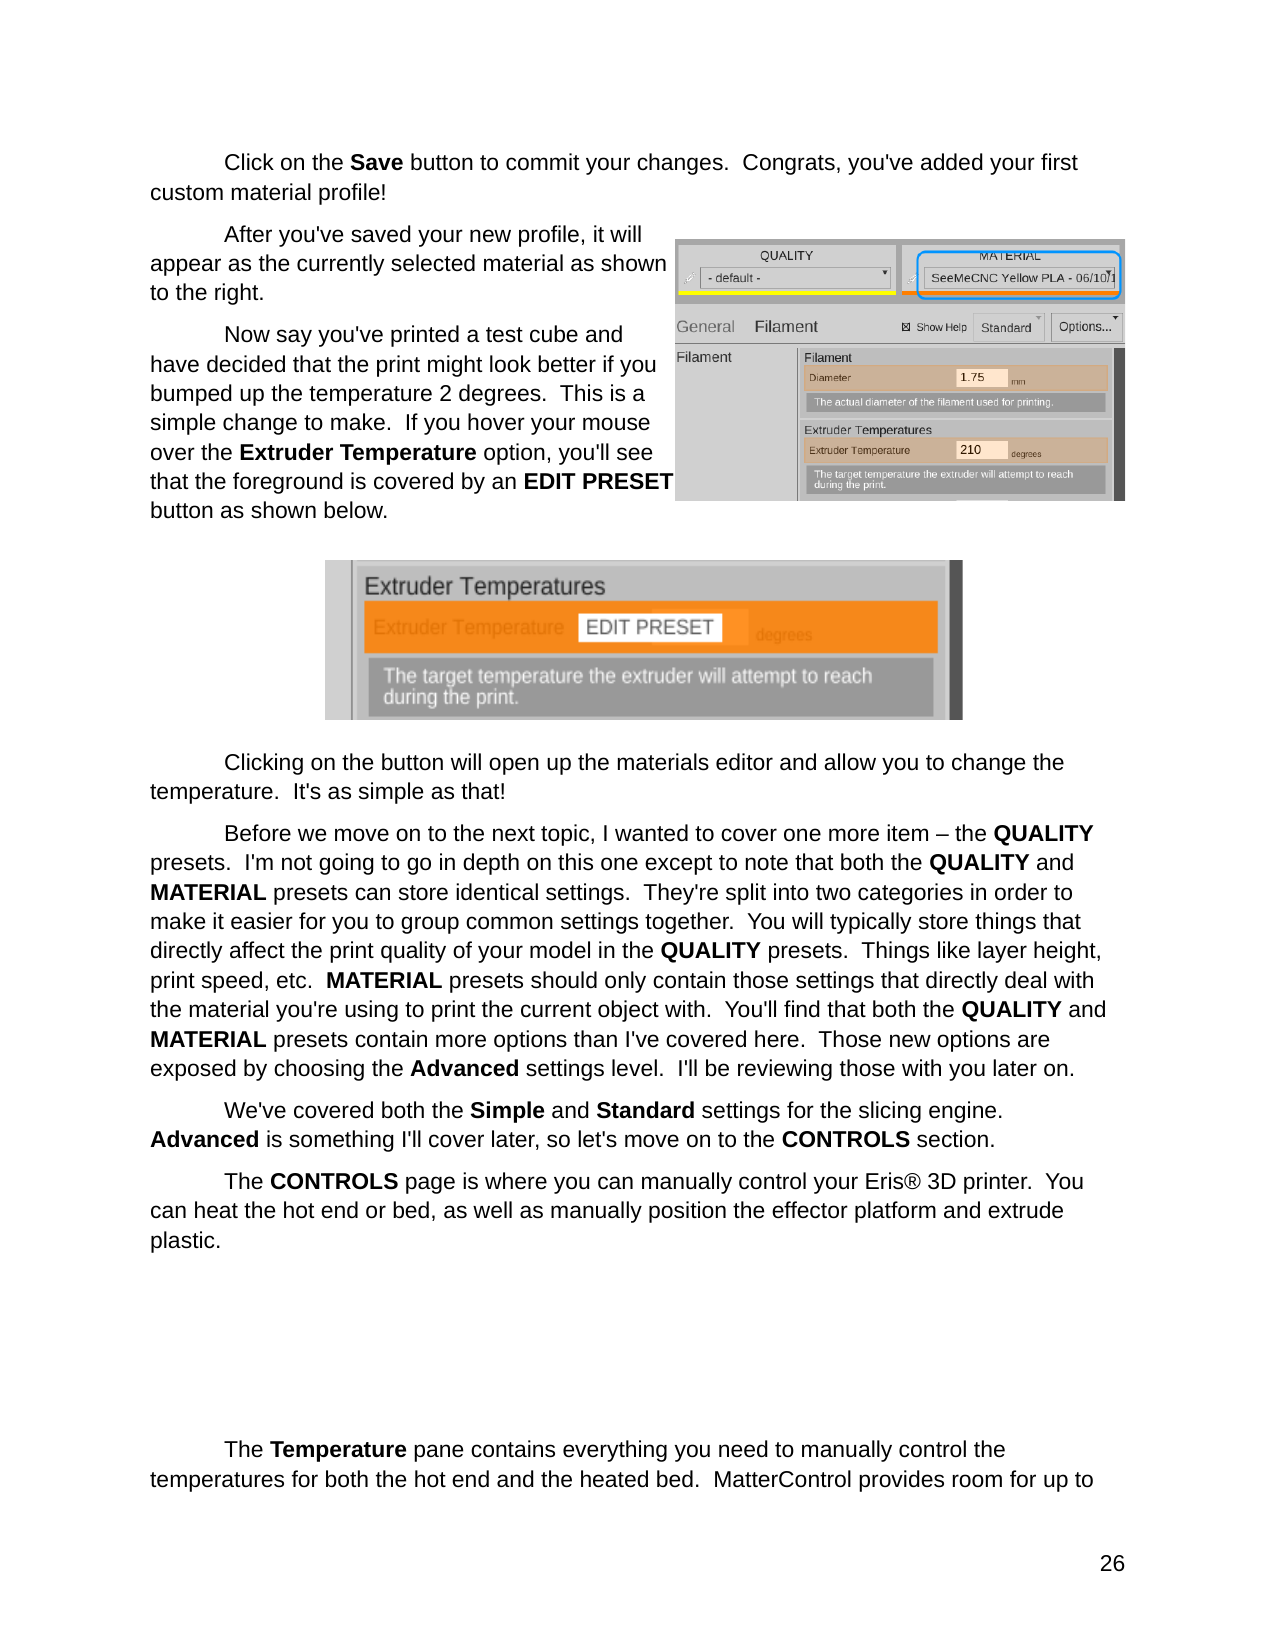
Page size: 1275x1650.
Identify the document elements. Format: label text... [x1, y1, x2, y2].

text Now say you've printed a test cube and have decided that the print might look better if you bumped up the temperature 2 degrees. This is a simple change to make. If you hover your mouse over the Extruder Temperature option, you'll see that the foreground is covered by an EDIT PRESET button as shown below. [150, 322, 1125, 524]
picture [325, 560, 963, 720]
text We've covered both the Simple and Standard settings for the slicing engine. Advanced is something I'll cover later, so let's move on to the CONTROLS section. [150, 1097, 1125, 1152]
picture [675, 239, 1125, 501]
text Before we move on to the next topic, I wanted to cover one more item – the QUALITY presets. I'm not going to go in depth on this one except to note that both the QUALITY and MATERIAL presets can store identical settings. They're split into two categories in order to make it easier for you to group common settings together. You will typically store things that directly affect the print quality of your model in the QUALITY presets. Things like layer height, print speed, etc. MATERIAL presets should only contain those settings that directly deal with the material you're using to print the current object with. You'll find that both the QUALITY and MATERIAL presets contain more options than I've covered here. Those new options are exposed by choosing the Advanced settings level. I'll be reviewing those with you later on. [150, 821, 1125, 1081]
text Click on the Save button to commit your changes. Congrats, you've added your first custom material profile! [150, 150, 1125, 205]
text Clicking on the button will open up the materials editor and allow you to change the temperature. It's as simple as that! [150, 749, 1125, 804]
text After you've saved your new profile, it will appear as the currently selected material as shown to the right. [150, 221, 1125, 306]
text The CONTROLS page is where you can manually control your Eris® 3D printer. You can heat the hot end or bed, as well as manually position the effector platform and extrude plastic. [150, 1169, 1125, 1253]
text The Temperature pane contains everything you need to manually control the temperatures for both the hot end and the heated bed. MatterControl provides room for up to [150, 1437, 1125, 1492]
